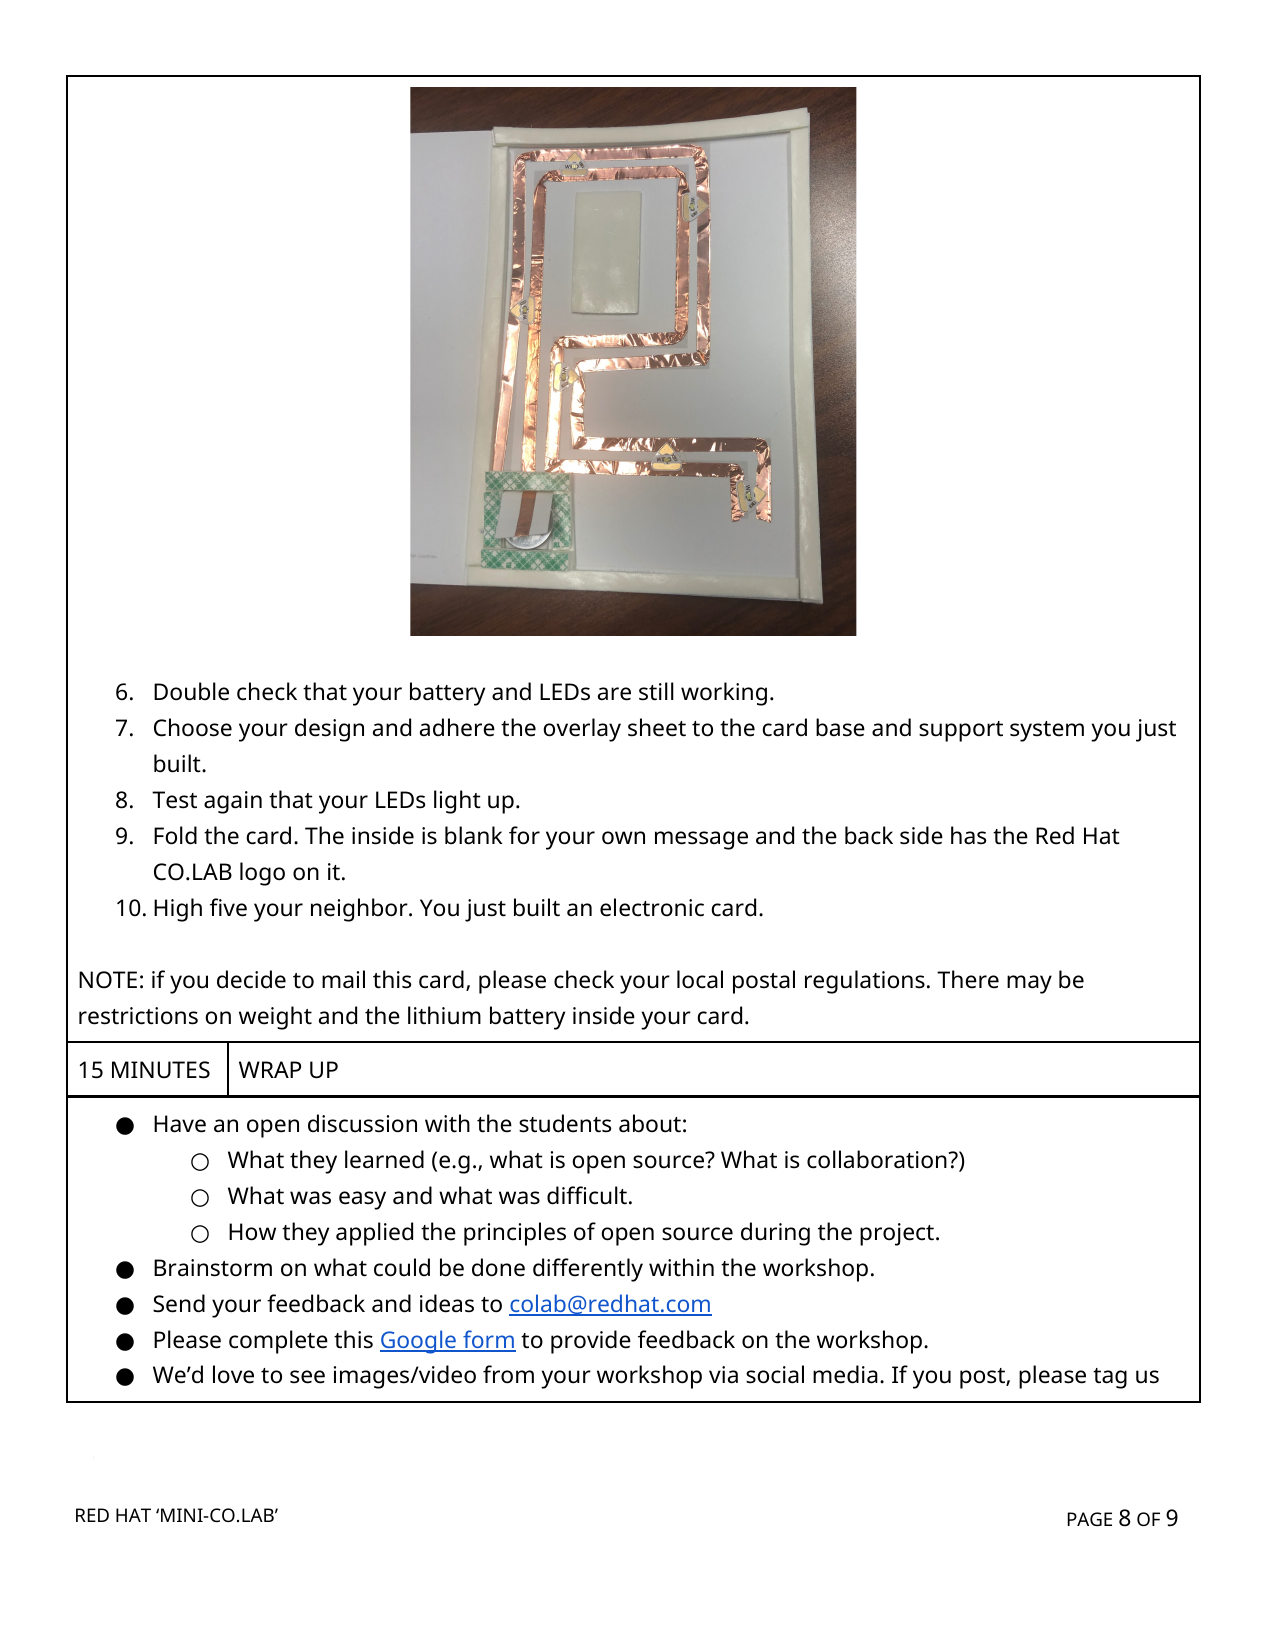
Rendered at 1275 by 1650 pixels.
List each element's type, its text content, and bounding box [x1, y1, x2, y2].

picture [410, 87, 857, 636]
table_cell WRAP UP [229, 1043, 1199, 1095]
table_cell Create the circuit path Using the double-sided tape, adhere the battery flap to the card base where indicated. Starting with one strip of the copper tape on the underside of the battery flap, follow the illustration to adhere the positive lead along the positive lead line. *Make sure the copper tape starts under the flap, so it will touch the top of the coin cell battery, and wraps around the top of the flap to follow the positive lead line. Double check the demo and photos on Github to make sure this part is correct. Using the second strip of the copper tape, start at the battery and follow the negative lead along the negative line. Position the LEDs Using the illustration, adhere the LED stickers along the circuit. Ensure that the positive and negative sides of the LED’s are aligned with the positive and negative leads. Applaud yourself. You just built a circuit. Test your circuit Position the negative side of the coin cell battery on the diagram, under the battery flap. Press the flap closed, and watch your LEDs light up. LEDs not lighting up? Try the troubleshooting steps listed at the end. Build the support Using the .25” wide mounting tape, follow the illustrations to create a border around the edges of the card base. Once the border is created, remove the protective film. Repeat this step to create a second layer of tape stacked directly on top of the first. Using the .25” wide mounting tape, follow the illustrations to make a frame around the battery flap. Once the border is created, remove the protective film. Repeat this step to create a second layer of tape stacked directly on top of the first. Remove the protective film on the top and bottom pieces of the battery flap frame ONLY. Create a third layer of tape on the top and bottom pieces ONLY. You should have three layers stacked on top of each other for the top and bottom only. This extra support ensures that the battery is activated only when you press the button. Using the 2 ” strip of 1” wide mounting tape, adhere the tape where indicated on the illustration. Remove the protective film. Remove the protective film from the card border, NOT the battery flap frame. This will allow the overlay sheet to adhere, while providing a cushion for your battery. Insert your battery into the battery frame. Double check that your battery and LEDs are still working. Choose your design and adhere the overlay sheet to the card base and support system you just built. Test again that your LEDs light up. Fold the card. The inside is blank for your own message and the back side has the Red Hat CO.LAB logo on it. High five your neighbor. You just built an electronic card. NOTE: if you decide to mail this card, please check your local postal regulations. There may be restrictions on weight and the lithium battery inside your card. [68, 77, 1199, 1041]
table_cell 15 MINUTES [68, 1043, 227, 1095]
table_cell Have an open discussion with the students about: What they learned (e.g., what is open source? What is collaboration?) What was easy and what was difficult. How they applied the principles of open source during the project. Brainstorm on what could be done differently within the workshop. Send your feedback and ideas to colab@redhat.com Please complete this Google form to provide feedback on the workshop. We’d love to see images/video from your workshop via social media. If you post, please tag us [68, 1098, 1199, 1401]
